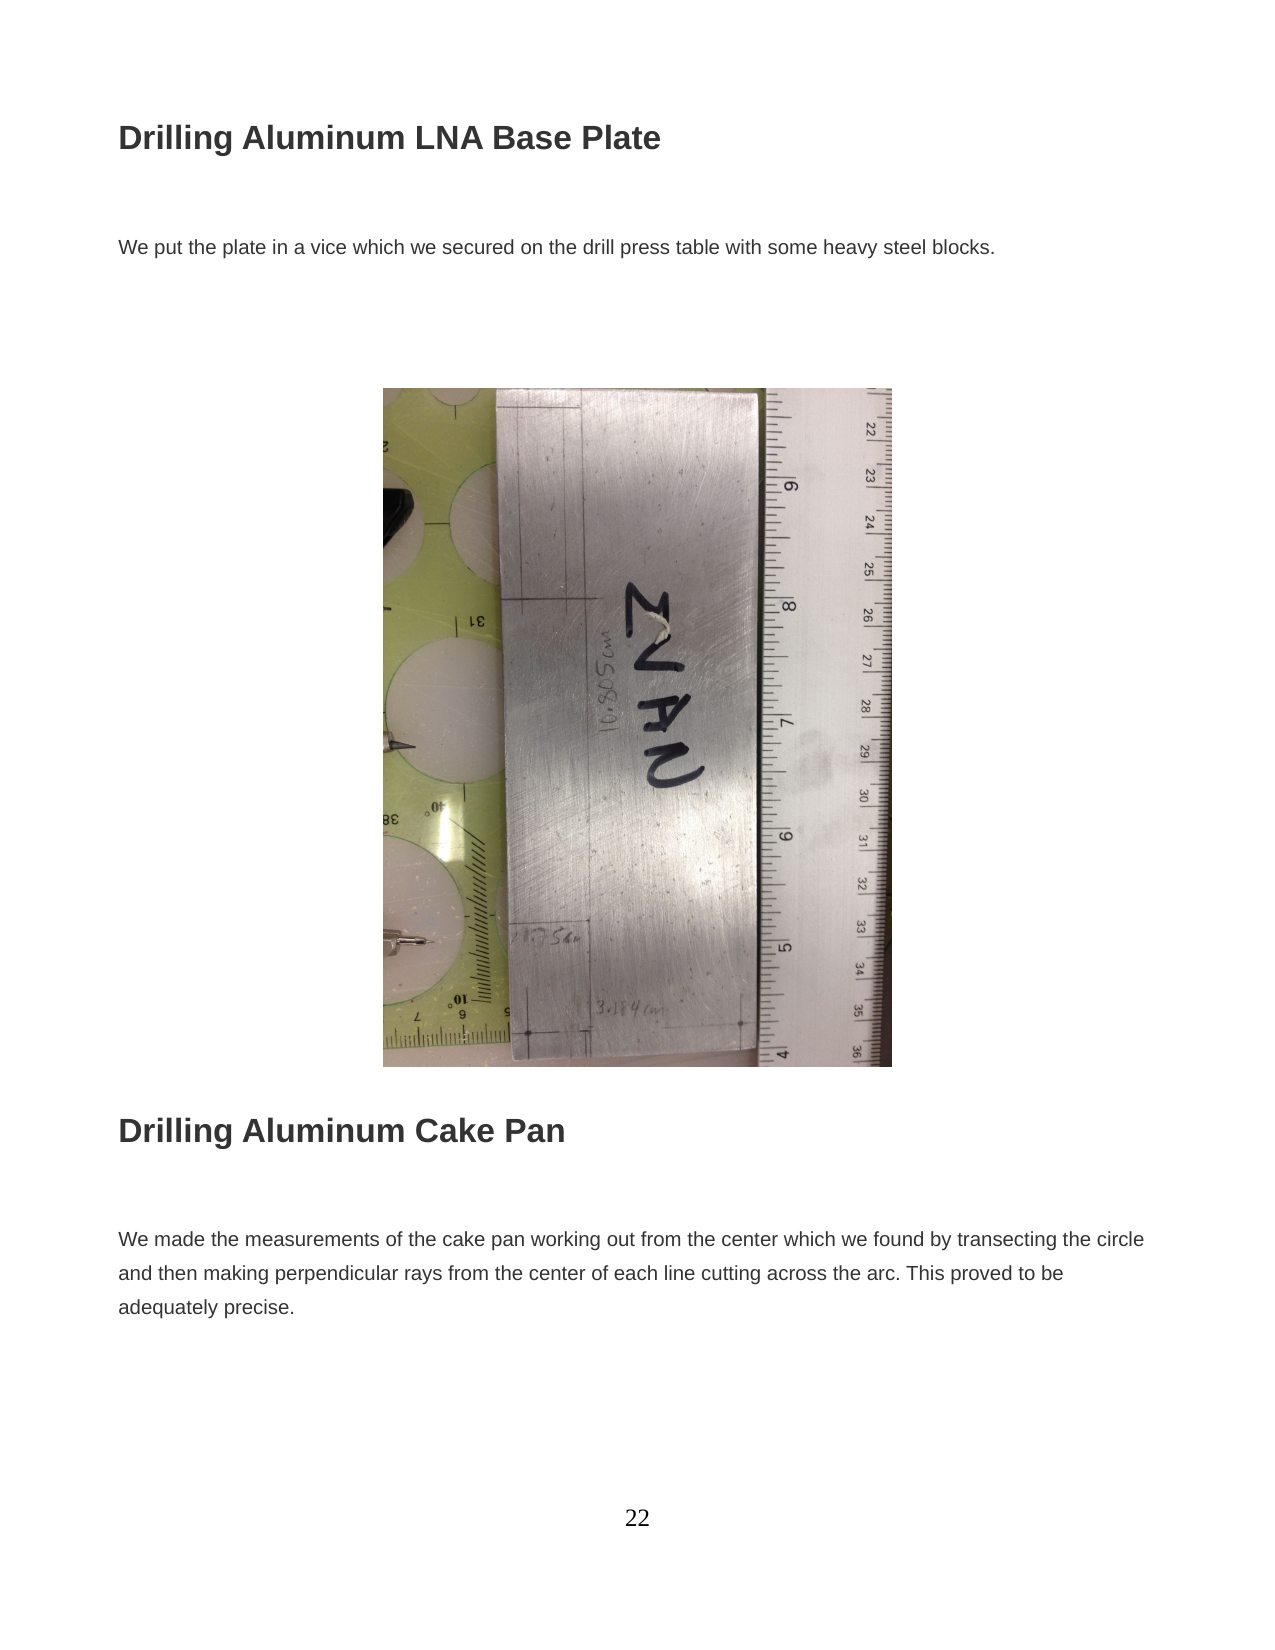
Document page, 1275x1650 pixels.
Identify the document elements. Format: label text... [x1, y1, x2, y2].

subtitle Drilling Aluminum LNA Base Plate [118, 118, 1157, 157]
picture [383, 388, 892, 1067]
subtitle Drilling Aluminum Cake Pan [118, 1110, 1157, 1149]
text We put the plate in a vice which we secured on the drill press table with some heavy steel blocks. [118, 224, 1157, 259]
text We made the measurements of the cake pan working out from the center which we found by transecting the circle and then making perpendicular rays from the center of each line cutting across the arc. This proved to be adequately precise. [118, 1217, 1157, 1319]
